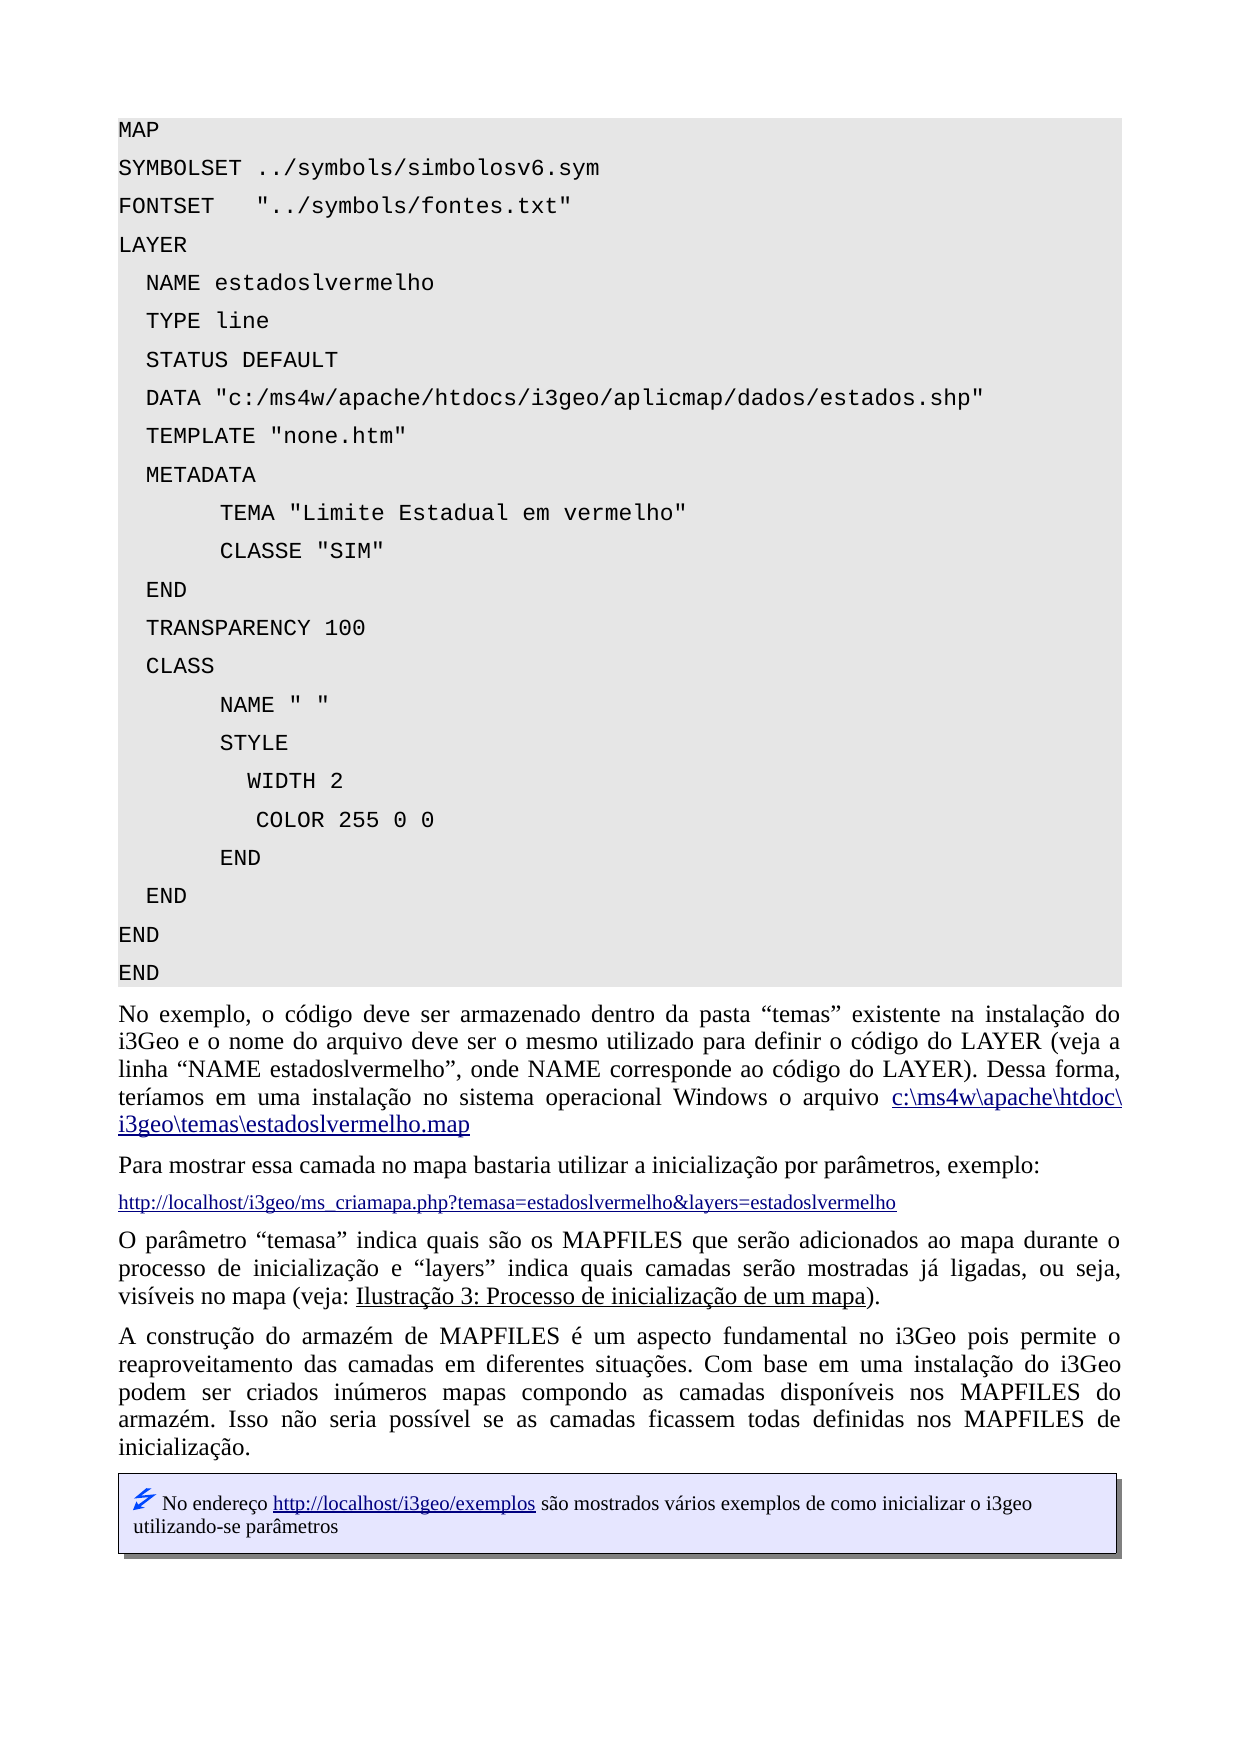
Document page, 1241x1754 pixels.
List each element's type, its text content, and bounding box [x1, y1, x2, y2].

text CLASS [118, 655, 1122, 681]
text Para mostrar essa camada no mapa bastaria utilizar a inicialização por parâmetros, exemplo: [118, 1151, 1122, 1178]
text No exemplo, o código deve ser armazenado dentro da pasta “temas” existente na instalação do i3Geo e o nome do arquivo deve ser o mesmo utilizado para definir o código do LAYER (veja a linha “NAME estadoslvermelho”, onde NAME corresponde ao código do LAYER). Dessa forma, teríamos em uma instalação no sistema operacional Windows o arquivo c:\ms4w\apache\htdoc\i3geo\temas\estadoslvermelho.map [118, 1000, 1122, 1138]
text FONTSET "../symbols/fontes.txt" [118, 195, 1122, 221]
text STATUS DEFAULT [118, 348, 1122, 374]
text END [118, 846, 1122, 872]
text NAME estadoslvermelho [118, 271, 1122, 297]
text METADATA [118, 463, 1122, 489]
text TRANSPARENCY 100 [118, 616, 1122, 642]
text STYLE [118, 731, 1122, 757]
text LAYER [118, 233, 1122, 259]
text MAP [118, 118, 1122, 144]
text END [118, 961, 1122, 987]
text END [118, 885, 1122, 911]
text http://localhost/i3geo/ms_criamapa.php?temasa=estadoslvermelho&layers=estadoslvermelho [118, 1191, 1122, 1214]
text NAME " " [118, 693, 1122, 719]
text TEMA "Limite Estadual em vermelho" [118, 501, 1122, 527]
text END [118, 578, 1122, 604]
text DATA "c:/ms4w/apache/htdocs/i3geo/aplicmap/dados/estados.shp" [118, 386, 1122, 412]
text A construção do armazém de MAPFILES é um aspecto fundamental no i3Geo pois permite o reaproveitamento das camadas em diferentes situações. Com base em uma instalação do i3Geo podem ser criados inúmeros mapas compondo as camadas disponíveis nos MAPFILES do armazém. Isso não seria possível se as camadas ficassem todas definidas nos MAPFILES de inicialização. [118, 1322, 1122, 1461]
text TYPE line [118, 310, 1122, 336]
text CLASSE "SIM" [118, 540, 1122, 566]
text SYMBOLSET ../symbols/simbolosv6.sym [118, 156, 1122, 182]
text No endereço http://localhost/i3geo/exemplos são mostrados vários exemplos de como inicializar o i3geo utilizando-se parâmetros [119, 1474, 1116, 1553]
text WIDTH 2 [118, 770, 1122, 796]
text TEMPLATE "none.htm" [118, 425, 1122, 451]
text O parâmetro “temasa” indica quais são os MAPFILES que serão adicionados ao mapa durante o processo de inicialização e “layers” indica quais camadas serão mostradas já ligadas, ou seja, visíveis no mapa (veja: Ilustração 3: Processo de inicialização de um mapa). [118, 1227, 1122, 1310]
text COLOR 255 0 0 [118, 808, 1122, 834]
text END [118, 923, 1122, 949]
